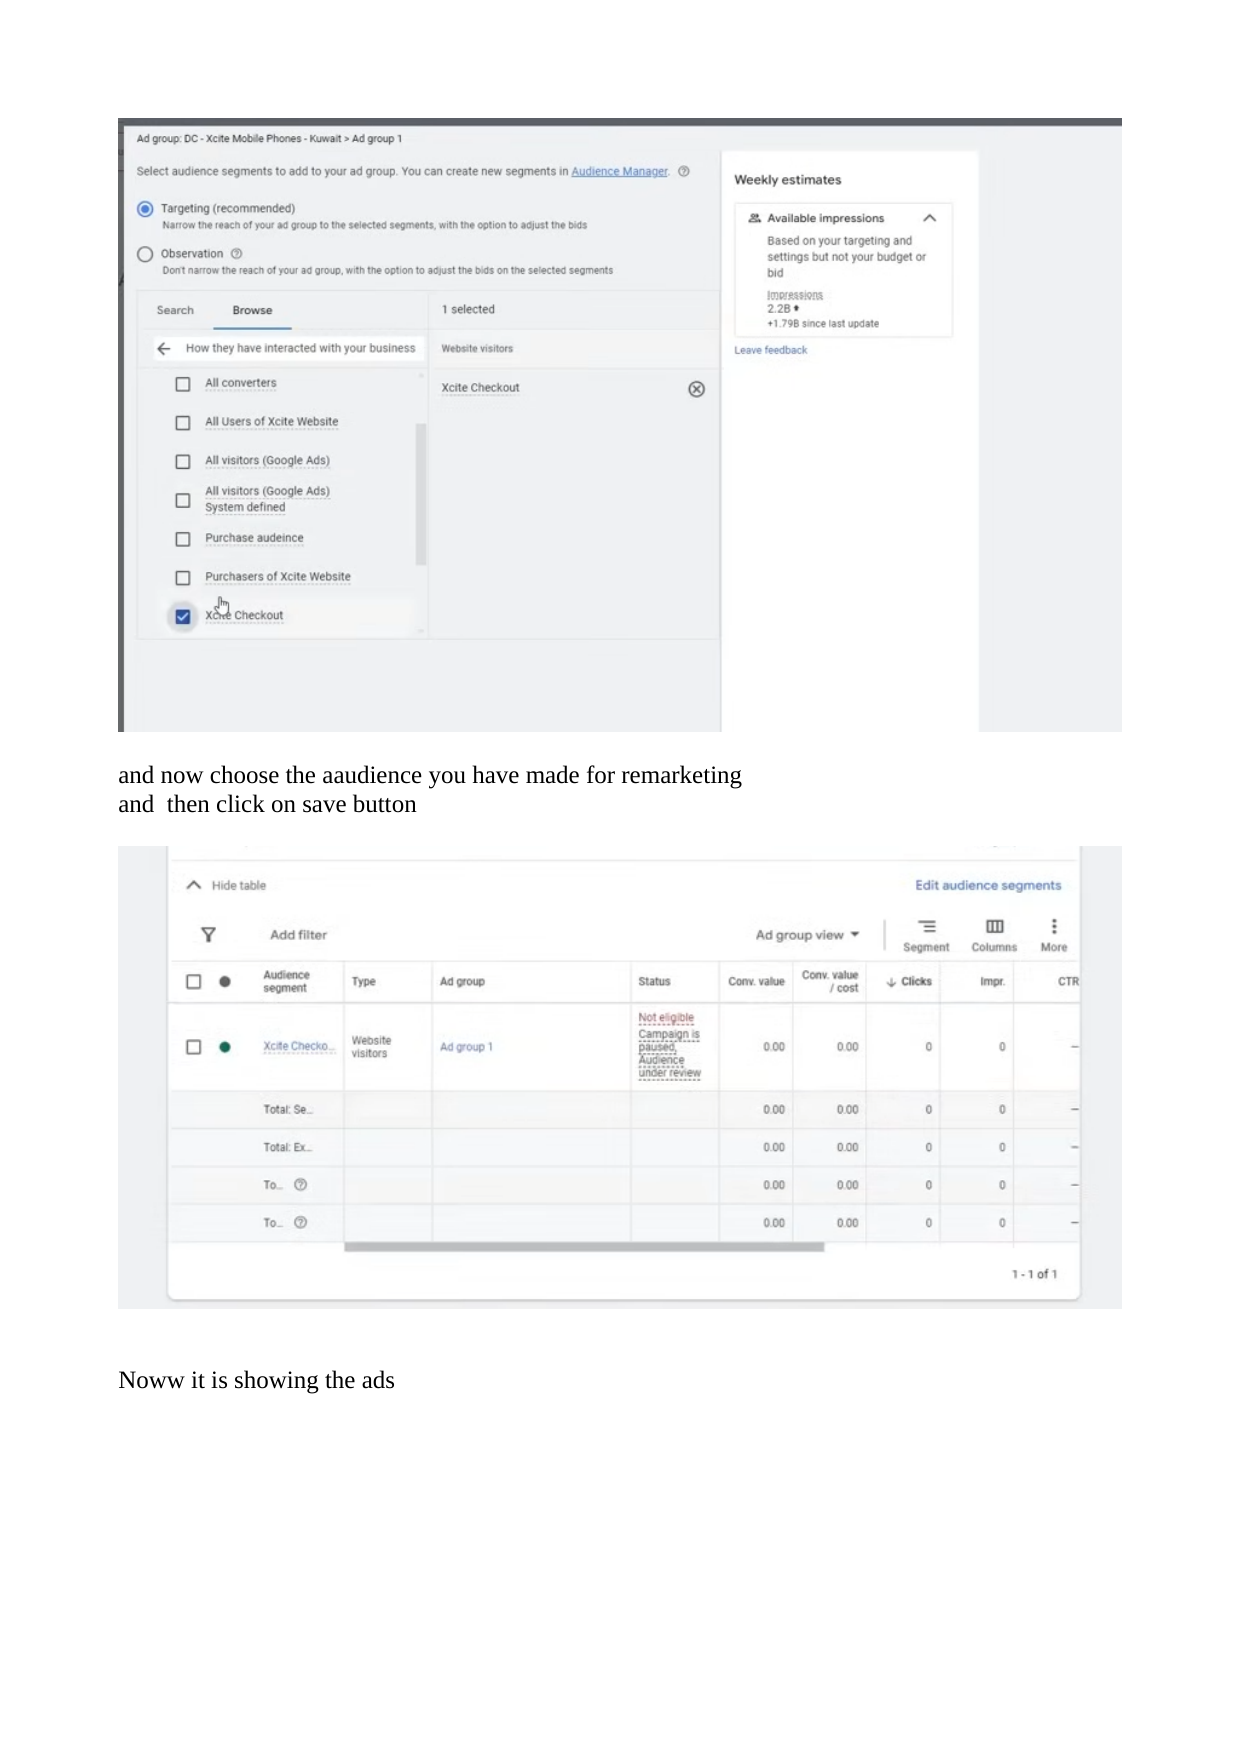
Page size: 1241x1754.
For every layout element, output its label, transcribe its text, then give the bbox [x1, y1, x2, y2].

text Noww it is showing the ads [118, 1366, 1122, 1394]
text and then click on save button [118, 789, 1122, 817]
picture [118, 846, 1122, 1309]
text and now choose the aaudience you have made for remarketing [118, 760, 1122, 789]
picture [118, 118, 1122, 732]
